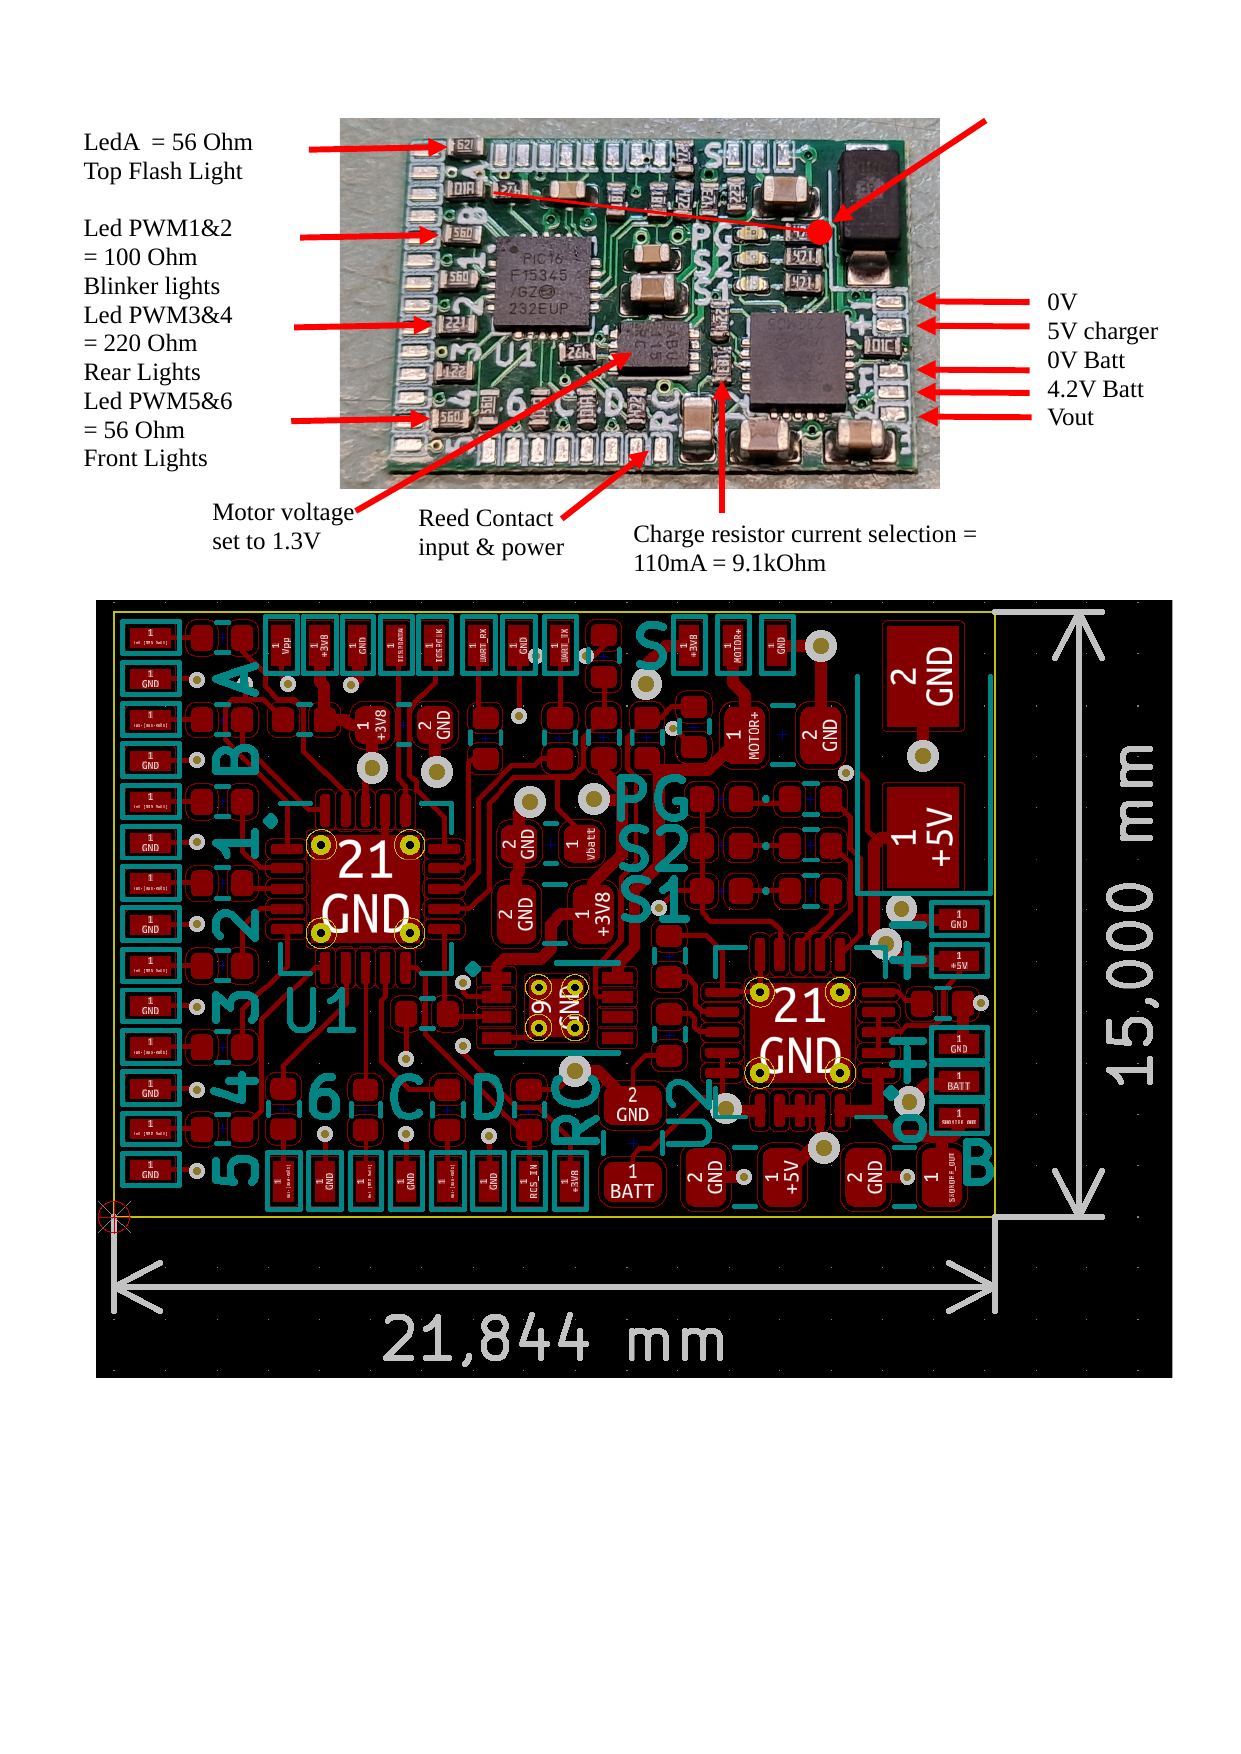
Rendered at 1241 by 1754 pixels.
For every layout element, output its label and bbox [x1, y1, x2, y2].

picture [402, 443, 482, 489]
picture [339, 118, 482, 489]
picture [96, 600, 1173, 1378]
